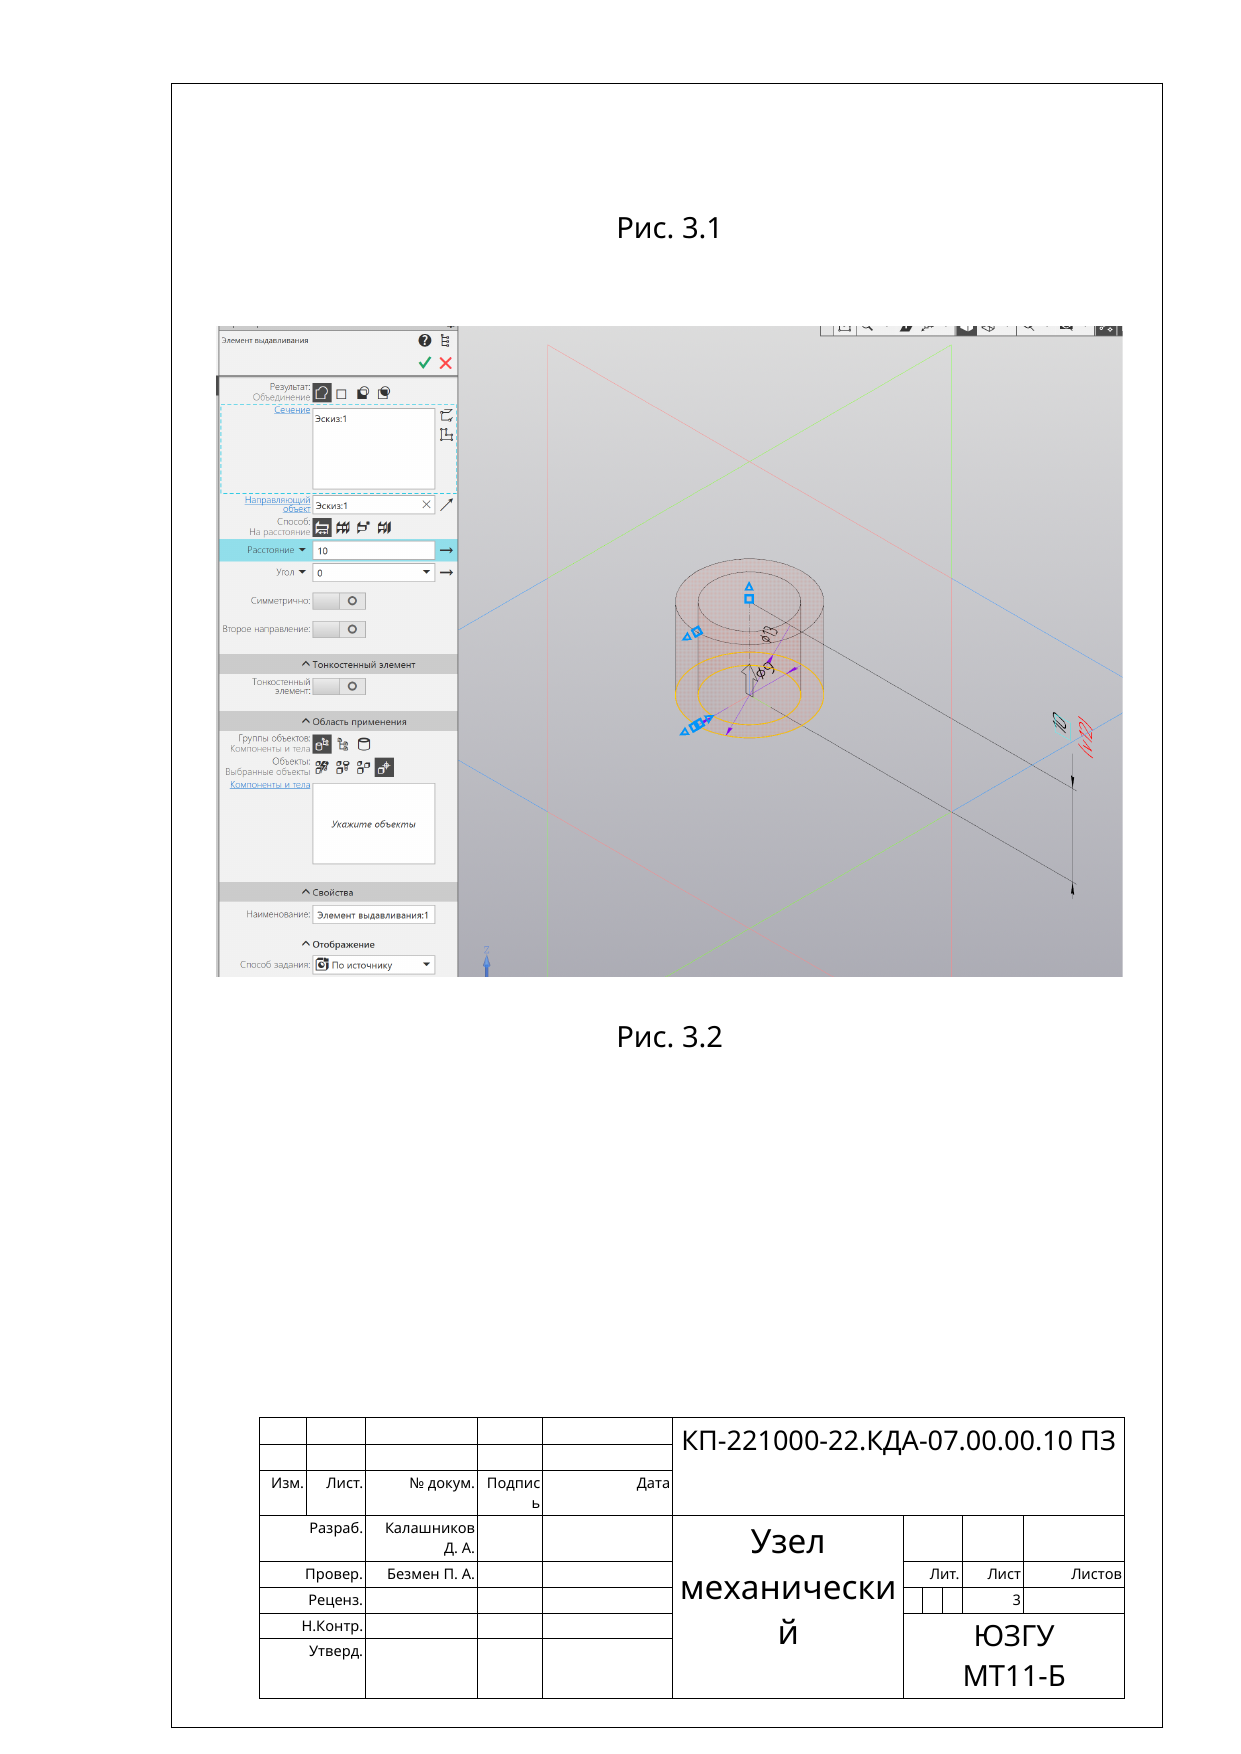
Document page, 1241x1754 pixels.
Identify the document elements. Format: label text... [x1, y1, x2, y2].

picture [216, 326, 1123, 977]
text Рис. 3.1 [216, 207, 1123, 247]
text Рис. 3.2 [216, 1016, 1123, 1056]
